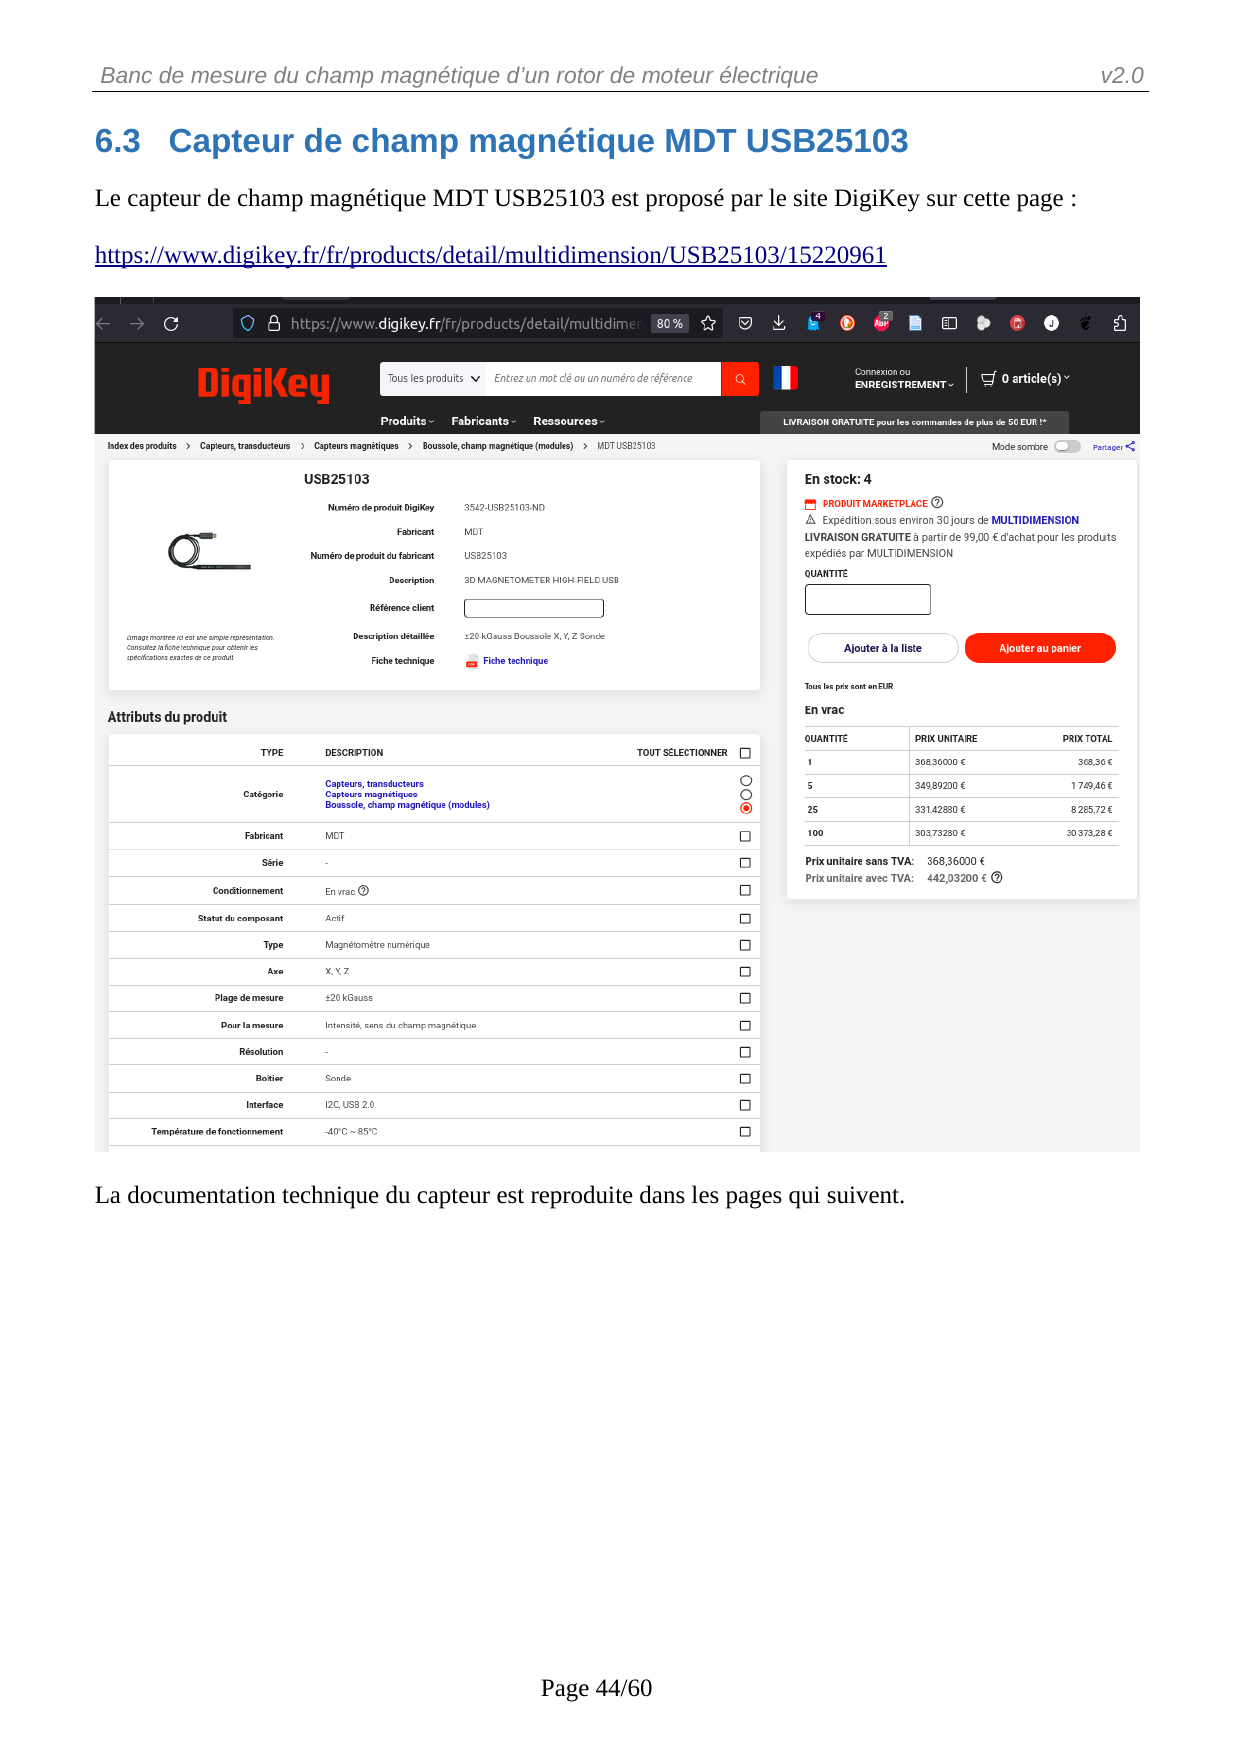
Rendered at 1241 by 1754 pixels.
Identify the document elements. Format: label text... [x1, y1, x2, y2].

text https://www.digikey.fr/fr/products/detail/multidimension/USB25103/15220961 [94, 240, 1146, 269]
picture [94, 297, 1140, 1152]
subtitle Capteur de champ magnétique MDT USB25103 [94, 121, 1146, 159]
text Le capteur de champ magnétique MDT USB25103 est proposé par le site DigiKey sur cette page : [94, 183, 1146, 212]
text La documentation technique du capteur est reproduite dans les pages qui suivent. [94, 1180, 1146, 1209]
